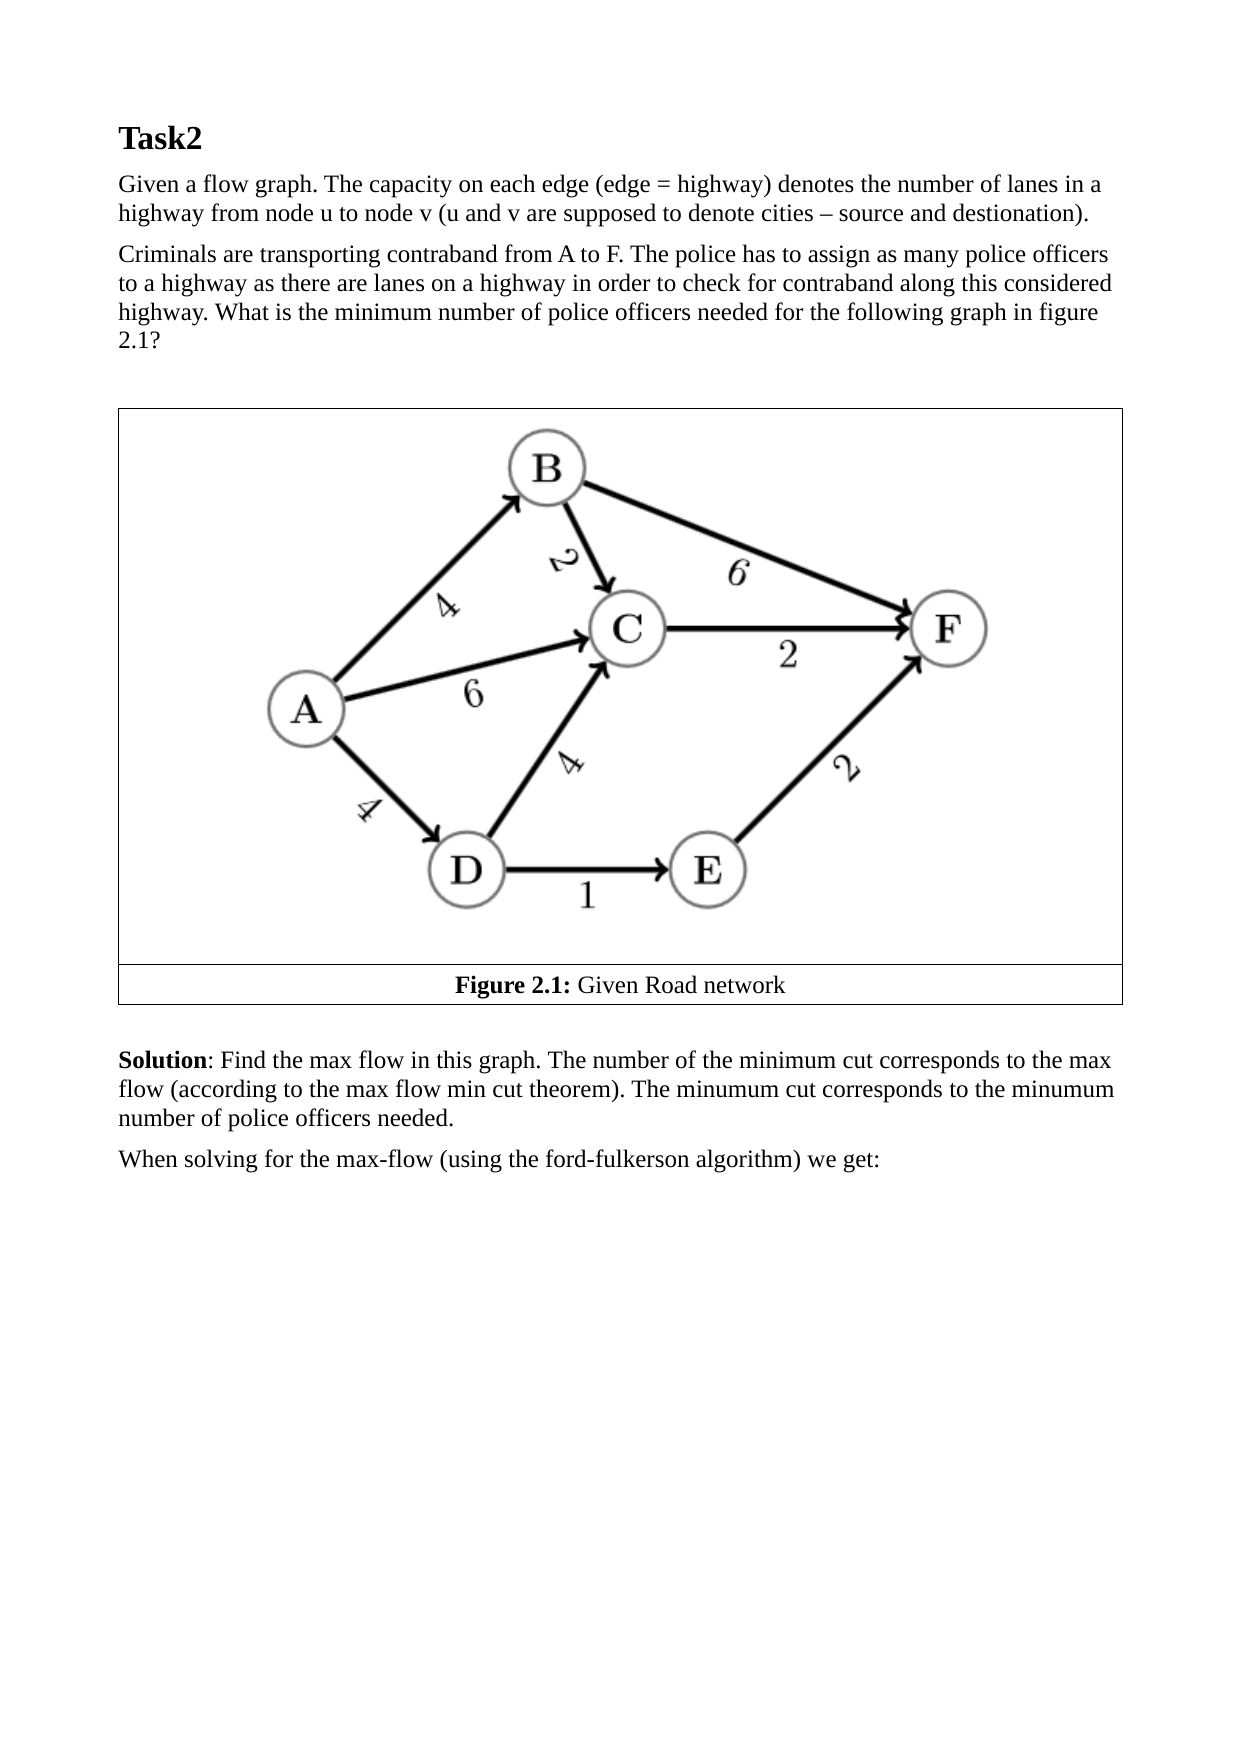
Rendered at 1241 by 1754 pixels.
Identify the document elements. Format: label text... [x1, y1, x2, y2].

text When solving for the max-flow (using the ford-fulkerson algorithm) we get: [118, 1144, 1122, 1173]
text Criminals are transporting contraband from A to F. The police has to assign as many police officers to a highway as there are lanes on a highway in order to check for contraband along this considered highway. What is the minimum number of police officers needed for the following graph in figure 2.1? [118, 239, 1122, 354]
text Solution: Find the max flow in this graph. The number of the minimum cut corresponds to the max flow (according to the max flow min cut theorem). The minumum cut corresponds to the minumum number of police officers needed. [118, 1046, 1122, 1132]
table_header [119, 409, 1122, 929]
text Given a flow graph. The capacity on each edge (edge = highway) denotes the number of lanes in a highway from node u to node v (u and v are supposed to denote cities – source and destionation). [118, 169, 1122, 227]
picture [230, 413, 1011, 930]
table_header [119, 930, 1122, 964]
subtitle Task2 [118, 118, 1122, 157]
table_cell Figure 2.1: Given Road network [119, 965, 1122, 1004]
